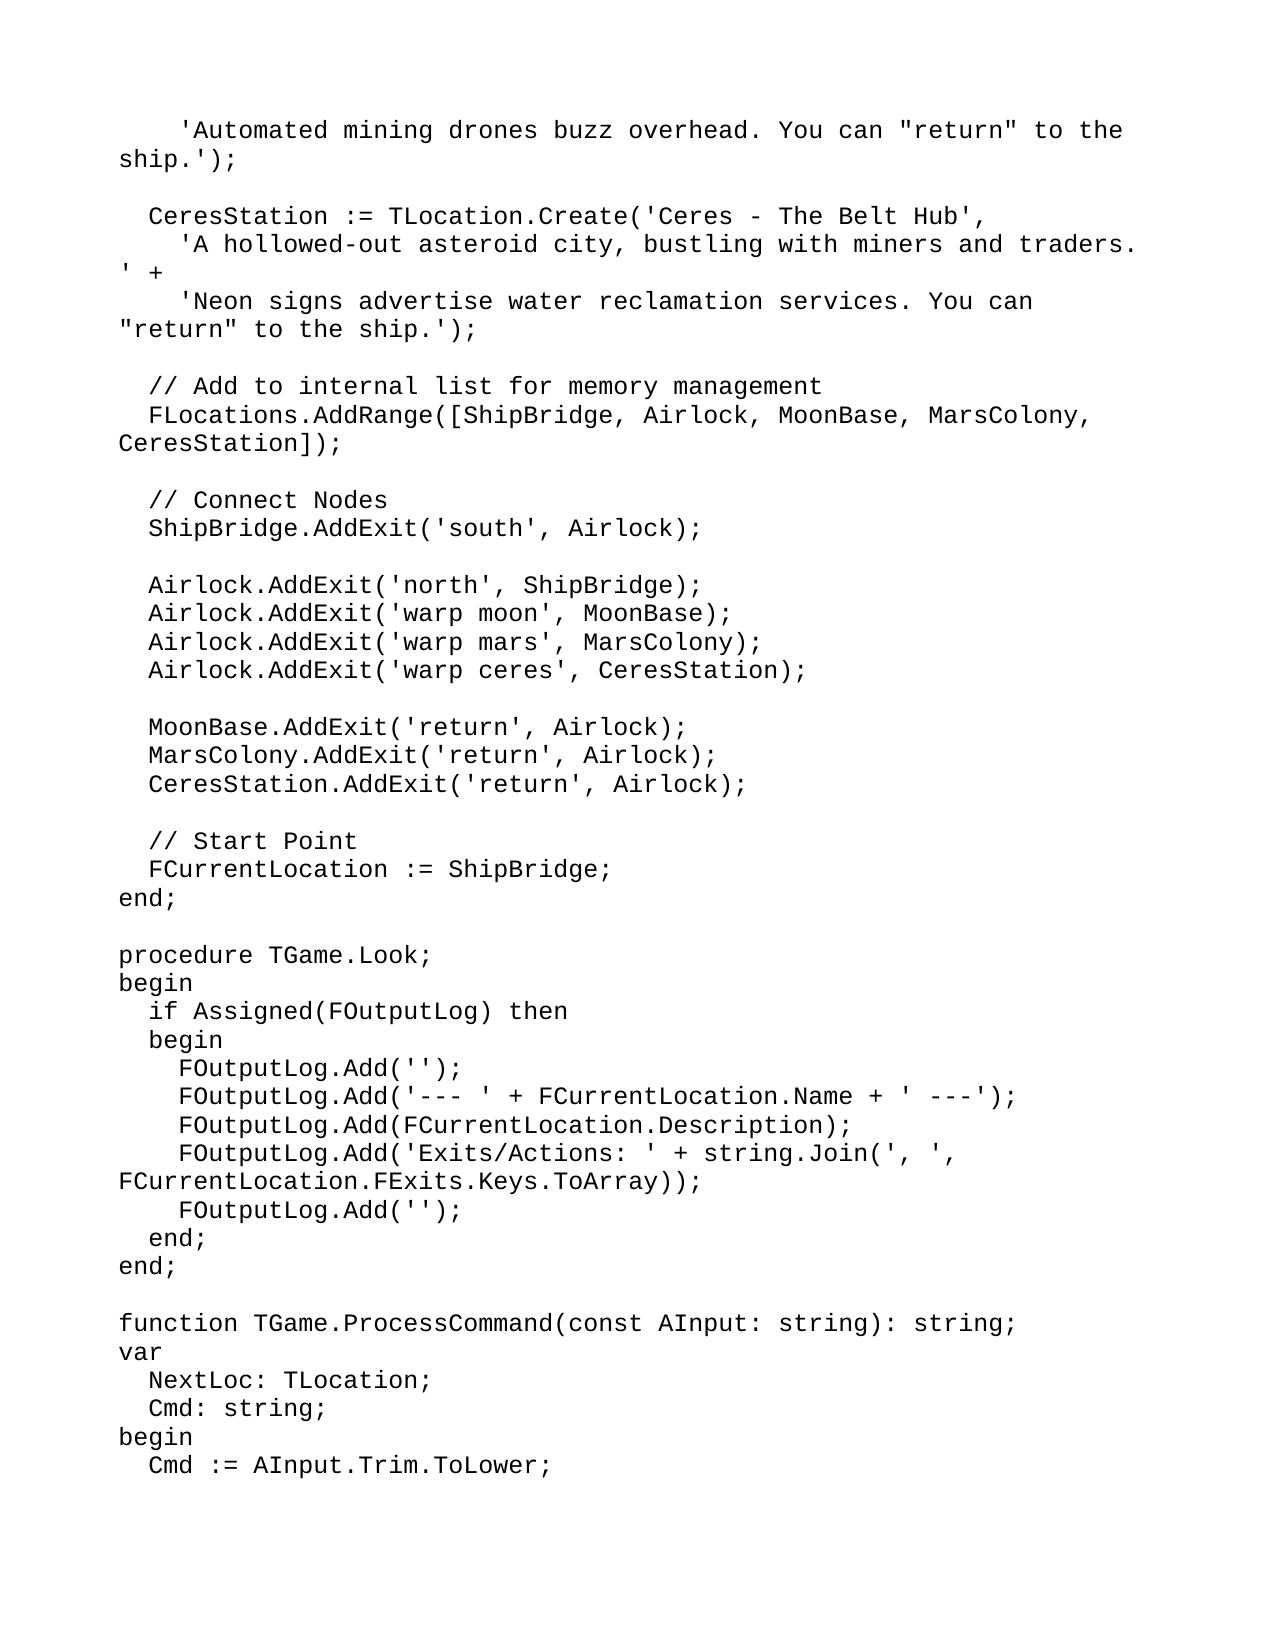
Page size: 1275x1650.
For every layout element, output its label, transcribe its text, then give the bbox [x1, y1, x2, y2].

text FOutputLog.Add('--- ' + FCurrentLocation.Name + ' ---'); [118, 1084, 1157, 1112]
text end; [118, 885, 1157, 913]
text FOutputLog.Add('Exits/Actions: ' + string.Join(', ', FCurrentLocation.FExits.Keys.ToArray)); [118, 1141, 1157, 1197]
text var [118, 1339, 1157, 1368]
text end; [118, 1226, 1157, 1254]
text 'A hollowed-out asteroid city, bustling with miners and traders. ' + [118, 232, 1157, 288]
text Cmd: string; [118, 1396, 1157, 1424]
text function TGame.ProcessCommand(const AInput: string): string; [118, 1311, 1157, 1339]
text FCurrentLocation := ShipBridge; [118, 857, 1157, 885]
text Cmd := AInput.Trim.ToLower; [118, 1453, 1157, 1481]
text 'Neon signs advertise water reclamation services. You can "return" to the ship.'); [118, 288, 1157, 345]
text MoonBase.AddExit('return', Airlock); [118, 715, 1157, 743]
text NextLoc: TLocation; [118, 1368, 1157, 1396]
text Airlock.AddExit('warp ceres', CeresStation); [118, 658, 1157, 686]
text end; [118, 1254, 1157, 1282]
text Airlock.AddExit('warp moon', MoonBase); [118, 601, 1157, 629]
text ShipBridge.AddExit('south', Airlock); [118, 516, 1157, 544]
text // Add to internal list for memory management [118, 374, 1157, 402]
text CeresStation.AddExit('return', Airlock); [118, 771, 1157, 800]
text // Start Point [118, 828, 1157, 857]
text // Connect Nodes [118, 488, 1157, 516]
text FOutputLog.Add(''); [118, 1056, 1157, 1084]
text 'Automated mining drones buzz overhead. You can "return" to the ship.'); [118, 118, 1157, 175]
text Airlock.AddExit('warp mars', MarsColony); [118, 629, 1157, 658]
text FLocations.AddRange([ShipBridge, Airlock, MoonBase, MarsColony, CeresStation]); [118, 402, 1157, 459]
text FOutputLog.Add(FCurrentLocation.Description); [118, 1112, 1157, 1141]
text CeresStation := TLocation.Create('Ceres - The Belt Hub', [118, 203, 1157, 232]
text if Assigned(FOutputLog) then [118, 999, 1157, 1027]
text FOutputLog.Add(''); [118, 1197, 1157, 1226]
text begin [118, 1027, 1157, 1056]
text begin [118, 971, 1157, 999]
text Airlock.AddExit('north', ShipBridge); [118, 573, 1157, 601]
text begin [118, 1424, 1157, 1453]
text MarsColony.AddExit('return', Airlock); [118, 743, 1157, 771]
text procedure TGame.Look; [118, 942, 1157, 971]
